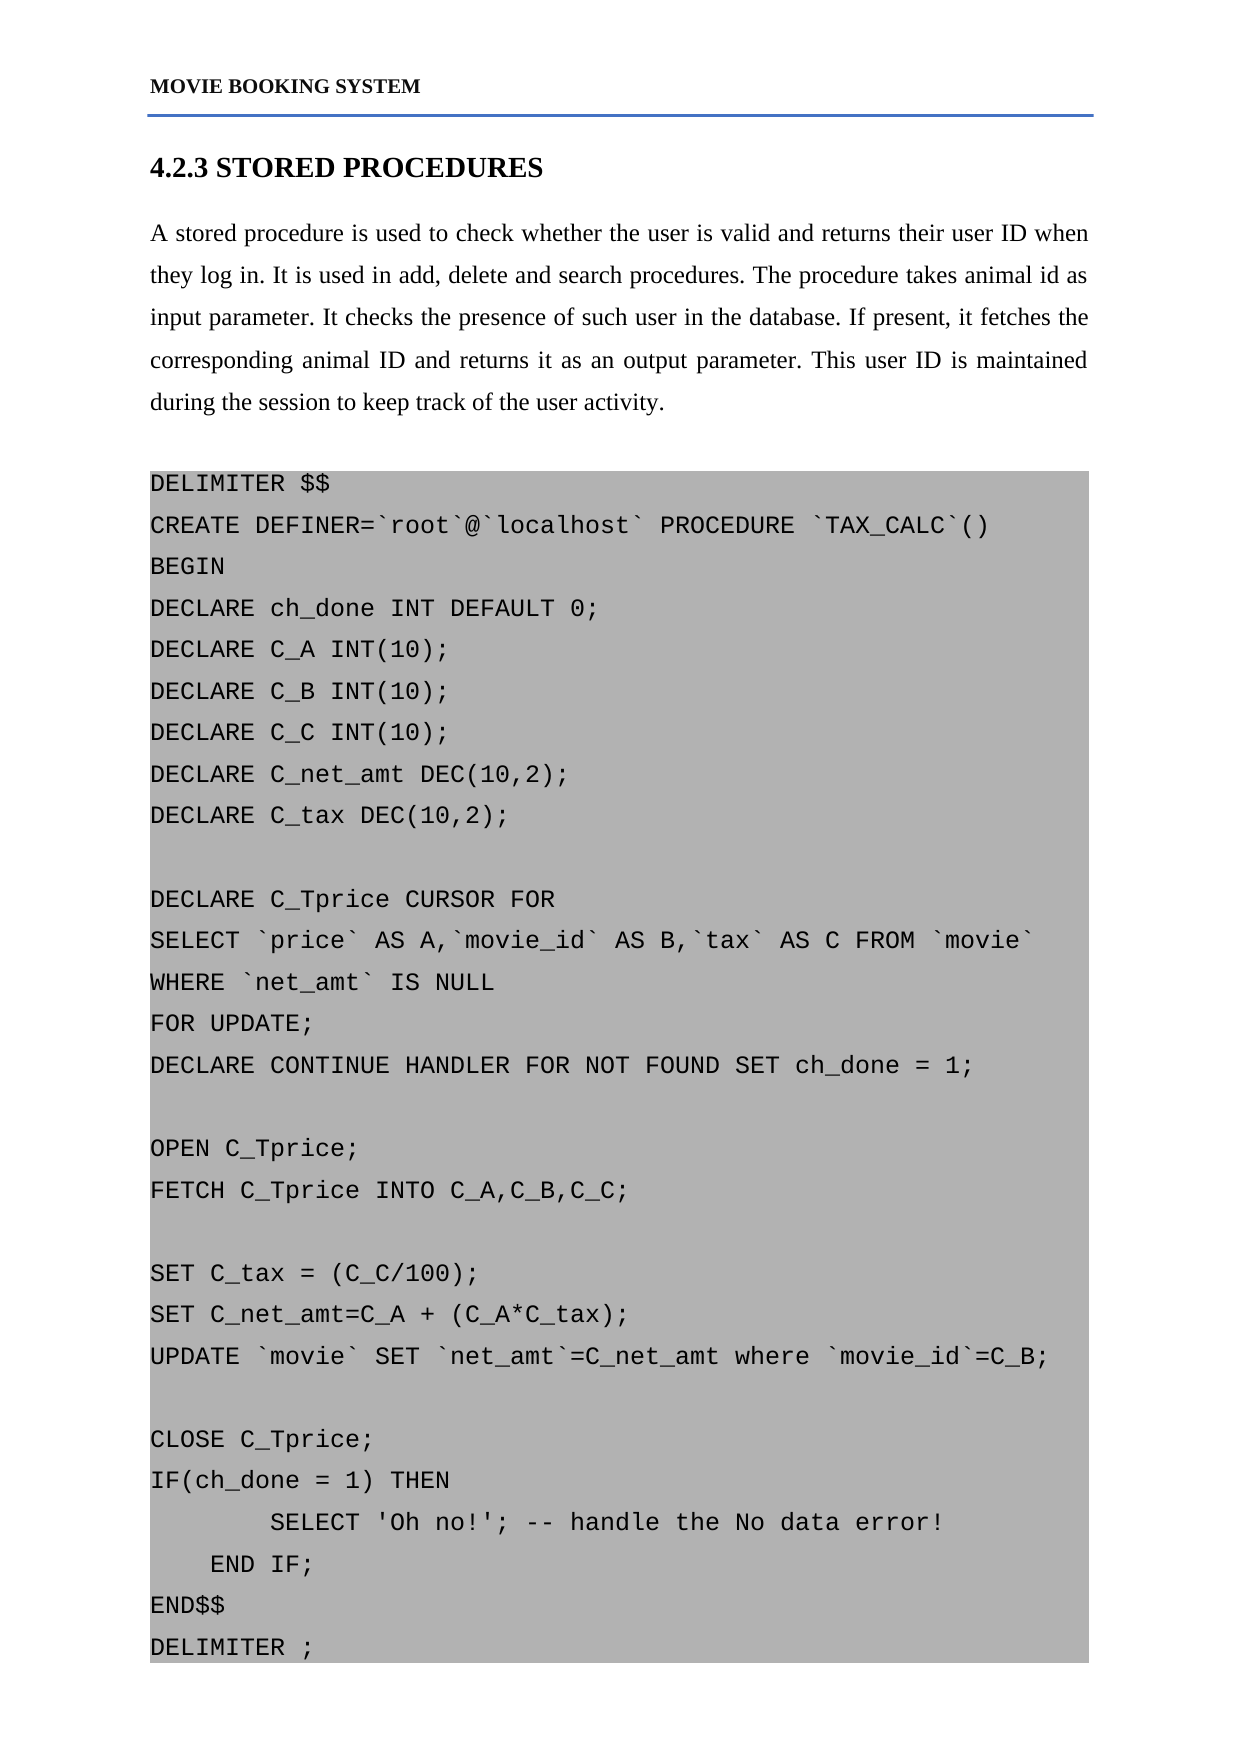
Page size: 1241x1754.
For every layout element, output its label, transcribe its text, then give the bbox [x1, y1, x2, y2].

text IF(ch_done = 1) THEN [150, 1468, 1089, 1496]
text SET C_net_amt=C_A + (C_A*C_tax); [150, 1302, 1089, 1330]
text UPDATE `movie` SET `net_amt`=C_net_amt where `movie_id`=C_B; [150, 1343, 1089, 1372]
text A stored procedure is used to check whether the user is valid and returns their user ID when they log in. It is used in add, delete and search procedures. The procedure takes animal id as input parameter. It checks the presence of such user in the database. If present, it fetches the corresponding animal ID and returns it as an output parameter. This user ID is maintained during the session to keep track of the user activity. [150, 218, 1089, 416]
text DELIMITER $$ [150, 471, 1089, 499]
text END$$ [150, 1593, 1089, 1621]
text 4.2.3 STORED PROCEDURES [150, 150, 1090, 184]
text DECLARE C_C INT(10); [150, 720, 1089, 748]
text DECLARE C_tax DEC(10,2); [150, 803, 1089, 831]
text CREATE DEFINER=`root`@`localhost` PROCEDURE `TAX_CALC`() BEGIN [150, 512, 1089, 582]
text DELIMITER ; [150, 1634, 1089, 1663]
text DECLARE ch_done INT DEFAULT 0; [150, 595, 1089, 624]
text END IF; [150, 1551, 1089, 1579]
text FETCH C_Tprice INTO C_A,C_B,C_C; [150, 1177, 1089, 1206]
text SELECT `price` AS A,`movie_id` AS B,`tax` AS C FROM `movie` WHERE `net_amt` IS NULL [150, 928, 1089, 998]
text SET C_tax = (C_C/100); [150, 1260, 1089, 1289]
text DECLARE C_B INT(10); [150, 678, 1089, 707]
text DECLARE C_net_amt DEC(10,2); [150, 762, 1089, 790]
text DECLARE C_A INT(10); [150, 637, 1089, 665]
text OPEN C_Tprice; [150, 1136, 1089, 1164]
text DECLARE CONTINUE HANDLER FOR NOT FOUND SET ch_done = 1; [150, 1052, 1089, 1081]
text FOR UPDATE; [150, 1011, 1089, 1039]
text DECLARE C_Tprice CURSOR FOR [150, 886, 1089, 914]
text SELECT 'Oh no!'; -- handle the No data error! [150, 1510, 1089, 1538]
text CLOSE C_Tprice; [150, 1427, 1089, 1455]
